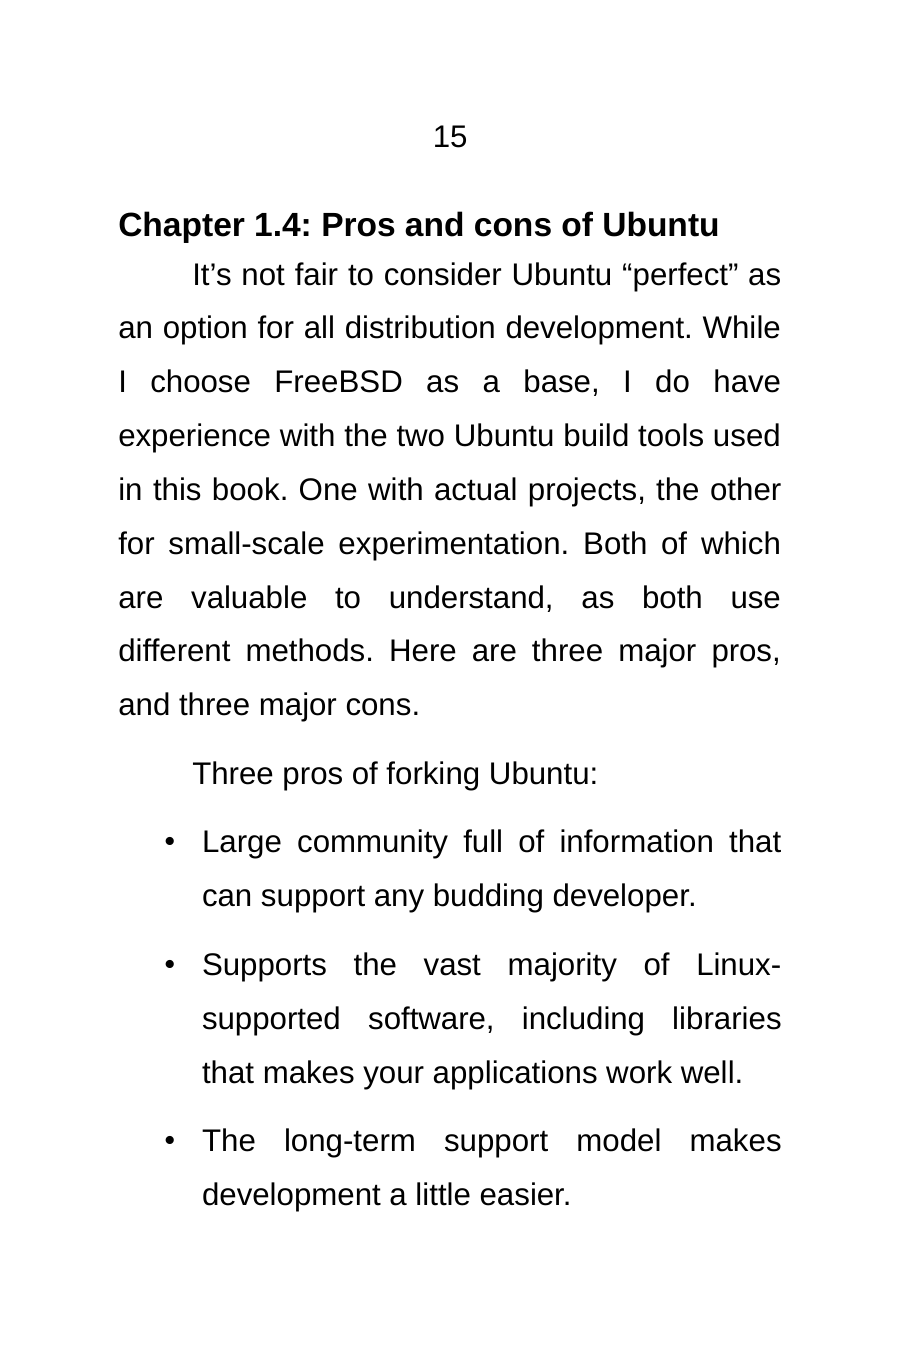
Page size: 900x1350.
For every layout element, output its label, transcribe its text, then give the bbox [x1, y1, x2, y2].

list Large community full of information that can support any budding developer. [164, 823, 782, 913]
list Supports the vast majority of Linux-supported software, including libraries that makes your applications work well. [164, 946, 782, 1089]
text Three pros of forking Ubuntu: [118, 755, 782, 791]
subtitle Chapter 1.4: Pros and cons of Ubuntu [118, 204, 782, 243]
text It’s not fair to consider Ubuntu “perfect” as an option for all distribution development. While I choose FreeBSD as a base, I do have experience with the two Ubuntu build tools used in this book. One with actual projects, the other for small-scale experimentation. Both of which are valuable to understand, as both use different methods. Here are three major pros, and three major cons. [118, 256, 782, 722]
list The long-term support model makes development a little easier. [164, 1122, 782, 1212]
